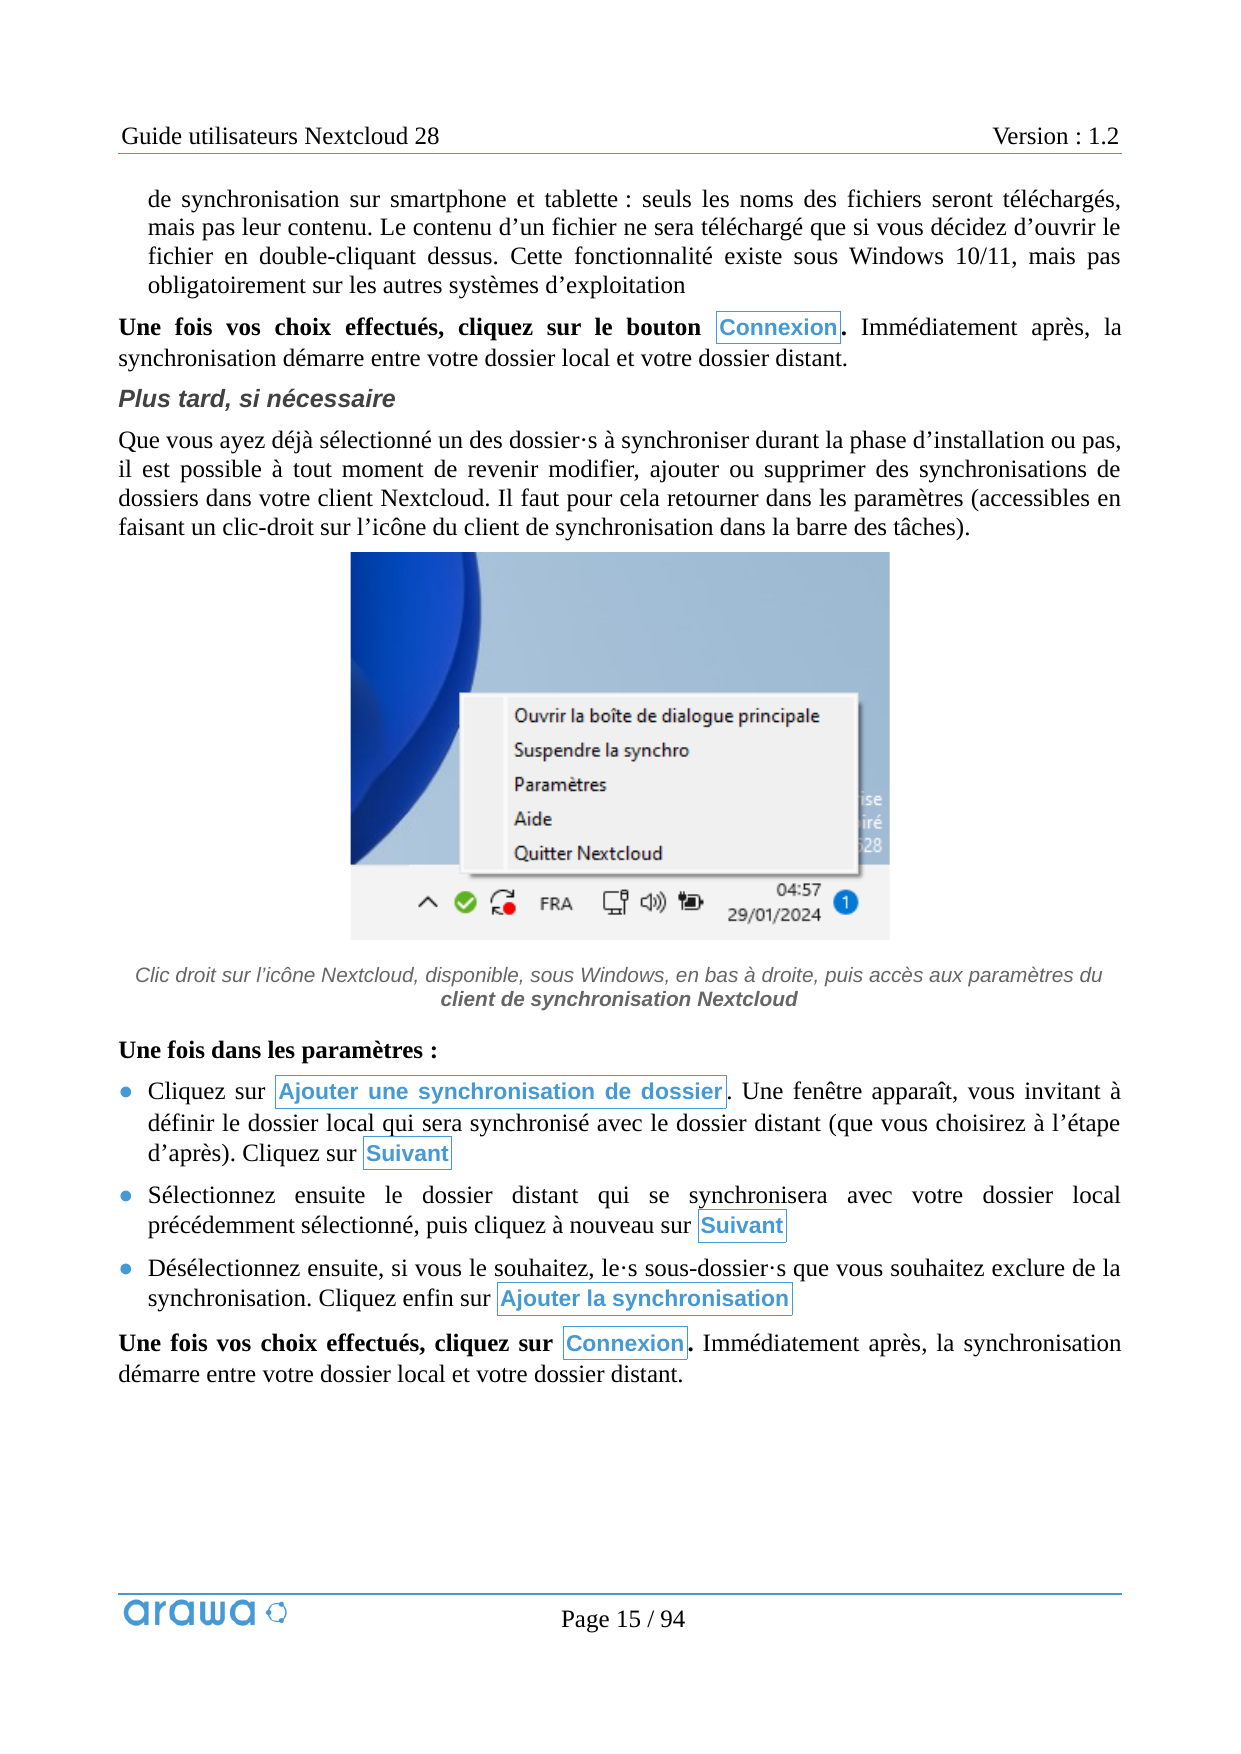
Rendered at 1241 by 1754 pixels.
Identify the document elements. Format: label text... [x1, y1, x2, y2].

text Une fois vos choix effectués, cliquez sur Connexion. Immédiatement après, la synchronisation démarre entre votre dossier local et votre dossier distant. [118, 1326, 1122, 1388]
list Sélectionnez ensuite le dossier distant qui se synchronisera avec votre dossier local précédemment sélectionné, puis cliquez à nouveau sur Suivant [118, 1181, 1122, 1242]
picture [350, 552, 890, 940]
text Une fois dans les paramètres : [118, 1035, 1122, 1063]
list Cliquez sur Ajouter une synchronisation de dossier. Une fenêtre apparaît, vous invitant à définir le dossier local qui sera synchronisé avec le dossier distant (que vous choisirez à l’étape d’après). Cliquez sur Suivant [118, 1075, 1122, 1169]
list de synchronisation sur smartphone et tablette : seuls les noms des fichiers seront téléchargés, mais pas leur contenu. Le contenu d’un fichier ne sera téléchargé que si vous décidez d’ouvrir le fichier en double-cliquant dessus. Cette fonctionnalité existe sous Windows 10/11, mais pas obligatoirement sur les autres systèmes d’exploitation [118, 184, 1122, 299]
text Une fois vos choix effectués, cliquez sur le bouton Connexion. Immédiatement après, la synchronisation démarre entre votre dossier local et votre dossier distant. [118, 311, 1122, 372]
text Clic droit sur l’icône Nextcloud, disponible, sous Windows, en bas à droite, puis accès aux paramètres du client de synchronisation Nextcloud [118, 963, 1122, 1011]
list Désélectionnez ensuite, si vous le souhaitez, le·s sous-dossier·s que vous souhaitez exclure de la synchronisation. Cliquez enfin sur Ajouter la synchronisation [118, 1253, 1122, 1315]
picture [121, 1597, 290, 1628]
subtitle Plus tard, si nécessaire [118, 384, 1122, 413]
text Que vous ayez déjà sélectionné un des dossier·s à synchroniser durant la phase d’installation ou pas, il est possible à tout moment de revenir modifier, ajouter ou supprimer des synchronisations de dossiers dans votre client Nextcloud. Il faut pour cela retourner dans les paramètres (accessibles en faisant un clic-droit sur l’icône du client de synchronisation dans la barre des tâches). [118, 425, 1122, 540]
